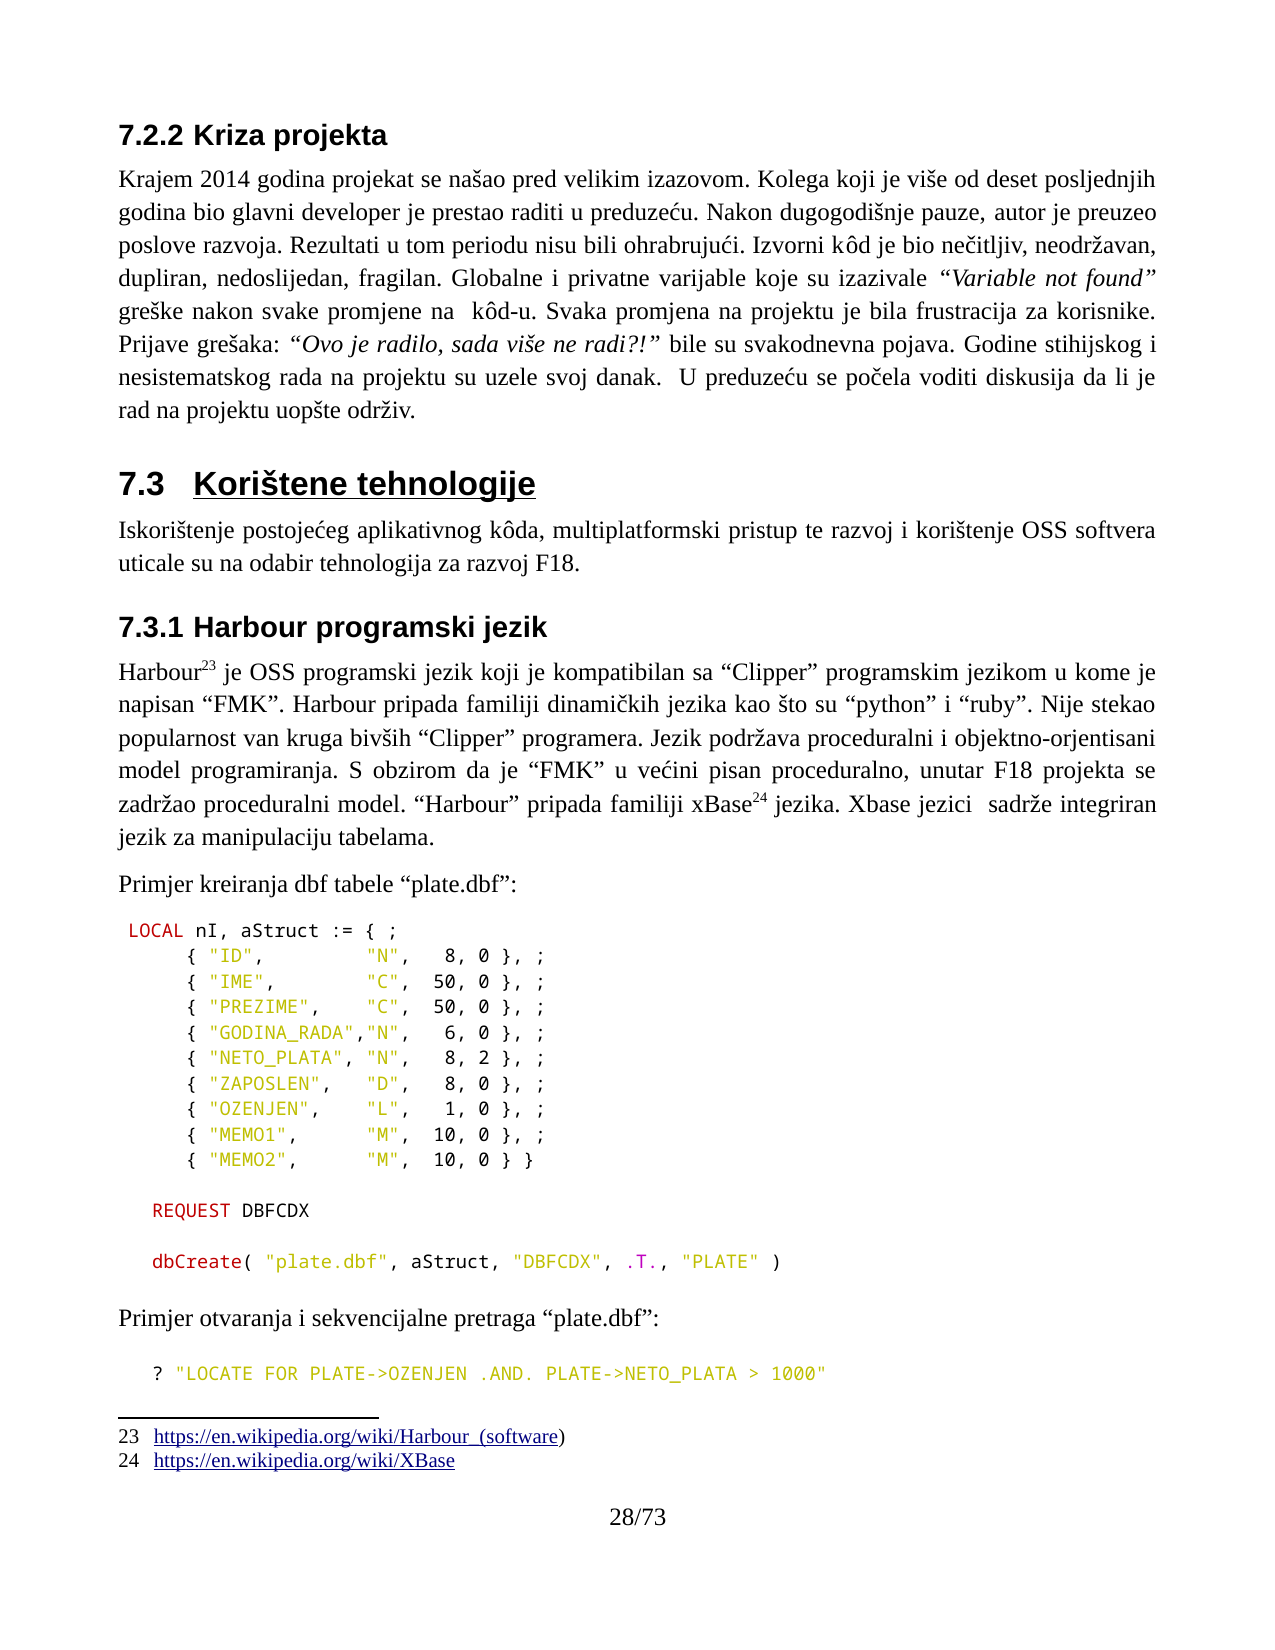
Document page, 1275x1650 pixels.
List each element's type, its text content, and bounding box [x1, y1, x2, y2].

text { "MEMO2", "M", 10, 0 } } [118, 1147, 1157, 1172]
text { "PREZIME", "C", 50, 0 }, ; [118, 993, 1157, 1019]
text { "IME", "C", 50, 0 }, ; [118, 968, 1157, 993]
text dbCreate( "plate.dbf", aStruct, "DBFCDX", .T., "PLATE" ) [118, 1249, 1157, 1274]
text { "OZENJEN", "L", 1, 0 }, ; [118, 1096, 1157, 1121]
text Harbour je OSS programski jezik koji je kompatibilan sa “Clipper” programskim jezikom u kome je napisan “FMK”. Harbour pripada familiji dinamičkih jezika kao što su “python” i “ruby”. Nije stekao popularnost van kruga bivših “Clipper” programera. Jezik podržava proceduralni i objektno-orjentisani model programiranja. S obzirom da je “FMK” u većini pisan proceduralno, unutar F18 projekta se zadržao proceduralni model. “Harbour” pripada familiji xBase jezika. Xbase jezici sadrže integriran jezik za manipulaciju tabelama. [118, 657, 1157, 850]
text { "ID", "N", 8, 0 }, ; [118, 942, 1157, 968]
text ? "LOCATE FOR PLATE->OZENJEN .AND. PLATE->NETO_PLATA > 1000" [118, 1360, 1157, 1386]
text Primjer otvaranja i sekvencijalne pretraga “plate.dbf”: [118, 1303, 1157, 1332]
text https://en.wikipedia.org/wiki/Harbour_(software) [118, 1424, 1157, 1448]
text REQUEST DBFCDX [118, 1198, 1157, 1223]
subtitle Harbour programski jezik [118, 610, 1157, 644]
text Krajem 2014 godina projekat se našao pred velikim izazovom. Kolega koji je više od deset posljednjih godina bio glavni developer je prestao raditi u preduzeću. Nakon dugogodišnje pauze, autor je preuzeo poslove razvoja. Rezultati u tom periodu nisu bili ohrabrujući. Izvorni kôd je bio nečitljiv, neodržavan, dupliran, nedoslijedan, fragilan. Globalne i privatne varijable koje su izazivale “Variable not found” greške nakon svake promjene na kôd-u. Svaka promjena na projektu je bila frustracija za korisnike. Prijave grešaka: “Ovo je radilo, sada više ne radi?!” bile su svakodnevna pojava. Godine stihijskog i nesistematskog rada na projektu su uzele svoj danak. U preduzeću se počela voditi diskusija da li je rad na projektu uopšte održiv. [118, 164, 1157, 424]
text { "MEMO1", "M", 10, 0 }, ; [118, 1121, 1157, 1147]
text https://en.wikipedia.org/wiki/XBase [118, 1448, 1157, 1472]
text LOCAL nI, aStruct := { ; [118, 917, 1157, 942]
text { "NETO_PLATA", "N", 8, 2 }, ; [118, 1044, 1157, 1070]
text { "GODINA_RADA","N", 6, 0 }, ; [118, 1019, 1157, 1044]
subtitle Korištene tehnologije [118, 464, 1157, 503]
text Primjer kreiranja dbf tabele “plate.dbf”: [118, 869, 1157, 898]
text { "ZAPOSLEN", "D", 8, 0 }, ; [118, 1070, 1157, 1096]
subtitle Kriza projekta [118, 118, 1157, 152]
text Iskorištenje postojećeg aplikativnog kôda, multiplatformski pristup te razvoj i korištenje OSS softvera uticale su na odabir tehnologija za razvoj F18. [118, 515, 1157, 577]
